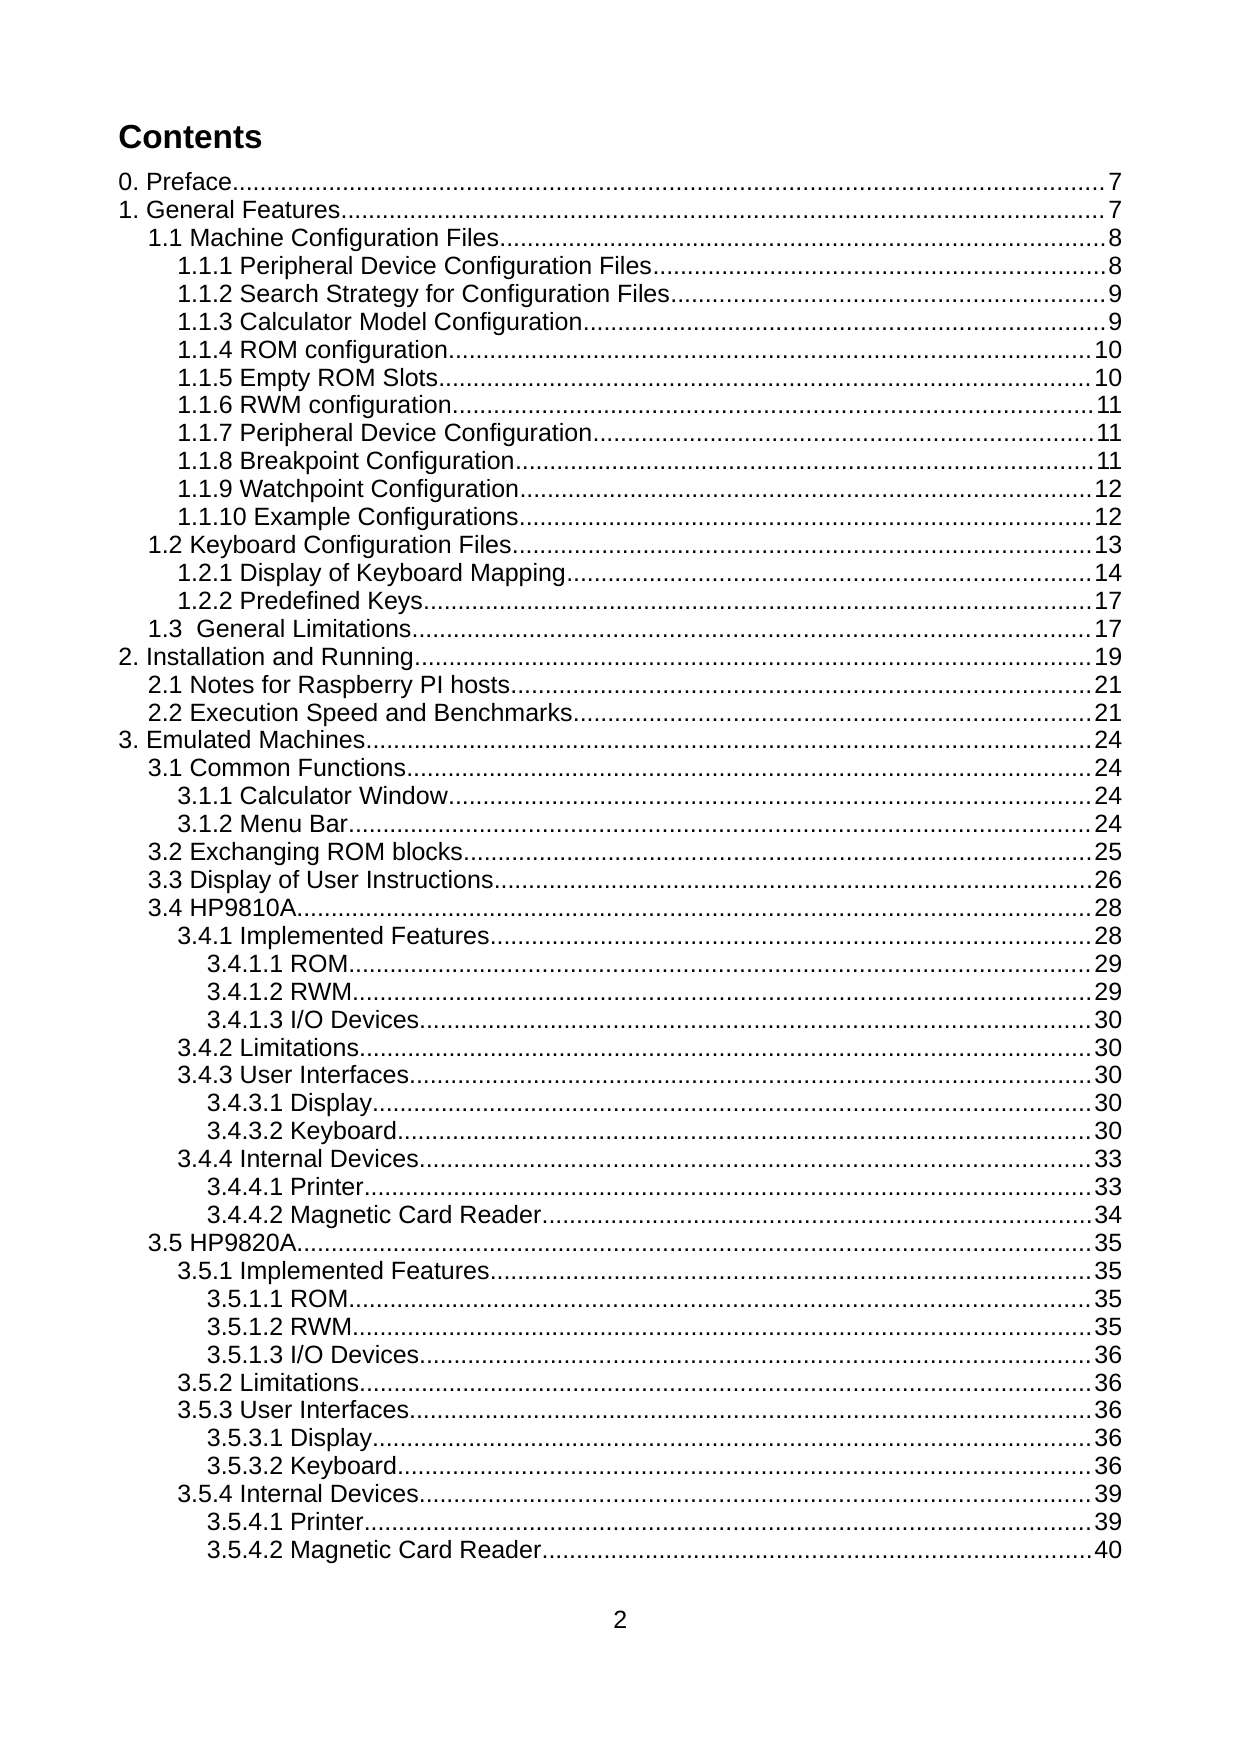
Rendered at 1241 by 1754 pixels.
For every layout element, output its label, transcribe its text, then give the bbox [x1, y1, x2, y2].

text 3.4.4 Internal Devices 33 [177, 1145, 1122, 1173]
text 3.2 Exchanging ROM blocks 25 [148, 838, 1122, 866]
text 2.2 Execution Speed and Benchmarks 21 [148, 698, 1122, 726]
text 3.4.1.1 ROM 29 [207, 949, 1122, 977]
text 1.1.5 Empty ROM Slots 10 [177, 363, 1122, 391]
text 3.5.4 Internal Devices 39 [177, 1480, 1122, 1508]
text 3.4.1 Implemented Features 28 [177, 922, 1122, 949]
text 3.4.3.1 Display 30 [207, 1089, 1122, 1117]
text 3.4.1.2 RWM 29 [207, 977, 1122, 1005]
text 3.5.4.1 Printer 39 [207, 1508, 1122, 1536]
text 3.5.1.2 RWM 35 [207, 1312, 1122, 1340]
text 3.5.3.1 Display 36 [207, 1424, 1122, 1452]
text 1.1 Machine Configuration Files 8 [148, 224, 1122, 252]
text 1.3 General Limitations 17 [148, 614, 1122, 642]
text 3.3 Display of User Instructions 26 [148, 866, 1122, 894]
text 3.1 Common Functions 24 [148, 754, 1122, 782]
text 3.4.4.1 Printer 33 [207, 1173, 1122, 1201]
text 1.1.8 Breakpoint Configuration 11 [177, 447, 1122, 475]
text 3.4.3.2 Keyboard 30 [207, 1117, 1122, 1145]
text 2. Installation and Running 19 [118, 642, 1122, 670]
text 3.4.2 Limitations 30 [177, 1033, 1122, 1061]
text 1.1.1 Peripheral Device Configuration Files 8 [177, 252, 1122, 279]
text 1.1.9 Watchpoint Configuration 12 [177, 475, 1122, 503]
text 3.5.1 Implemented Features 35 [177, 1257, 1122, 1284]
text 1.1.10 Example Configurations 12 [177, 503, 1122, 531]
text 3. Emulated Machines 24 [118, 726, 1122, 754]
text 3.5.1.1 ROM 35 [207, 1284, 1122, 1312]
text 2.1 Notes for Raspberry PI hosts 21 [148, 670, 1122, 698]
text 3.5.2 Limitations 36 [177, 1368, 1122, 1396]
text 3.4 HP9810A 28 [148, 894, 1122, 922]
text 3.5.1.3 I/O Devices 36 [207, 1340, 1122, 1368]
text 1.1.4 ROM configuration 10 [177, 335, 1122, 363]
text 1. General Features 7 [118, 196, 1122, 224]
text 3.5 HP9820A 35 [148, 1229, 1122, 1257]
text 1.1.3 Calculator Model Configuration 9 [177, 307, 1122, 335]
text 3.4.4.2 Magnetic Card Reader 34 [207, 1201, 1122, 1229]
text 3.5.4.2 Magnetic Card Reader 40 [207, 1536, 1122, 1564]
text 1.1.2 Search Strategy for Configuration Files 9 [177, 279, 1122, 307]
text 1.1.7 Peripheral Device Configuration 11 [177, 419, 1122, 447]
text 3.4.3 User Interfaces 30 [177, 1061, 1122, 1089]
text 3.5.3 User Interfaces 36 [177, 1396, 1122, 1424]
text 1.2.1 Display of Keyboard Mapping 14 [177, 559, 1122, 587]
text 1.1.6 RWM configuration 11 [177, 391, 1122, 419]
subtitle Contents [118, 118, 1122, 155]
text 0. Preface 7 [118, 168, 1122, 196]
text 3.5.3.2 Keyboard 36 [207, 1452, 1122, 1480]
text 3.1.2 Menu Bar 24 [177, 810, 1122, 838]
text 1.2 Keyboard Configuration Files 13 [148, 531, 1122, 559]
text 3.1.1 Calculator Window 24 [177, 782, 1122, 810]
text 1.2.2 Predefined Keys 17 [177, 587, 1122, 614]
text 3.4.1.3 I/O Devices 30 [207, 1005, 1122, 1033]
